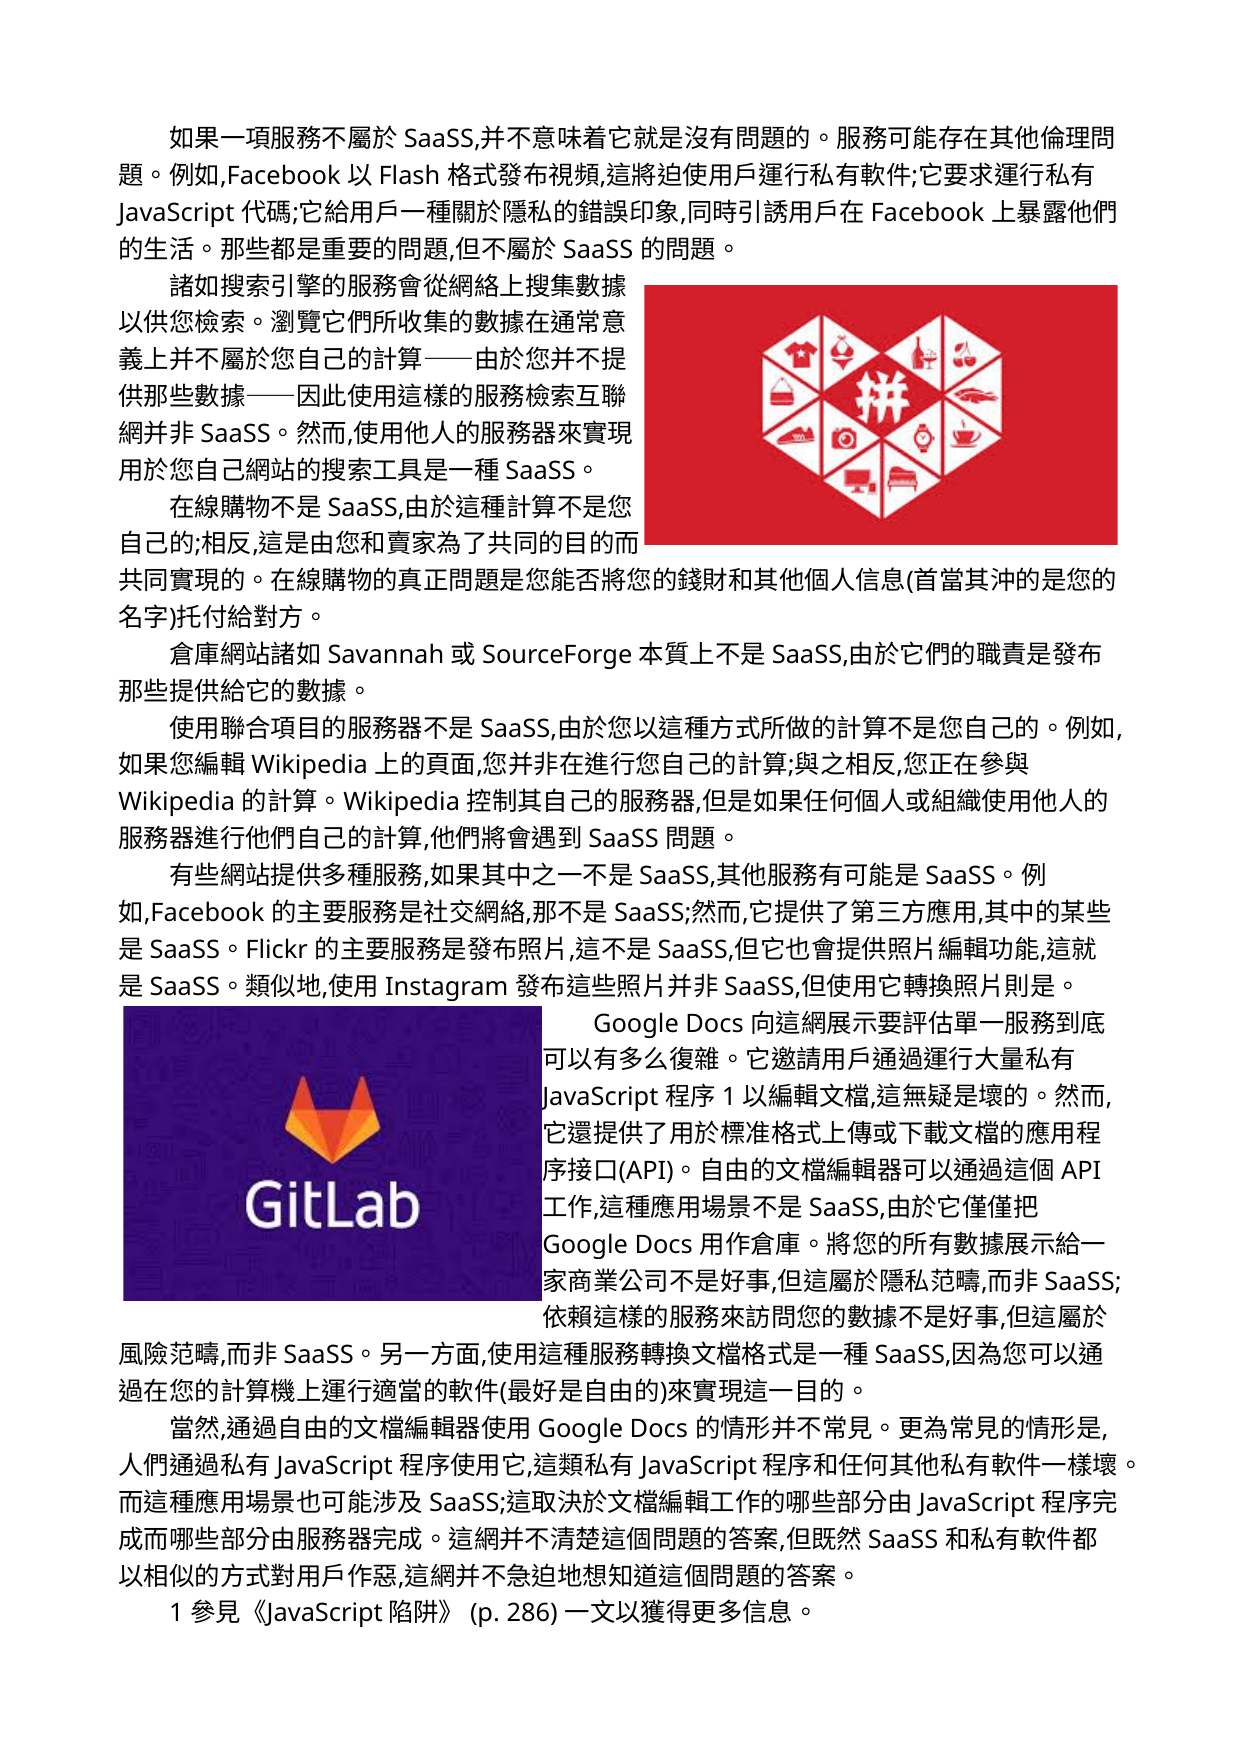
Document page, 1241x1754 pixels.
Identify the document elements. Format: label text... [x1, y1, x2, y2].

picture [644, 285, 1118, 545]
text 倉庫網站諸如 Savannah 或 SourceForge 本質上不是 SaaSS,由於它們的職責是發布那些提供給它的數據。 [118, 634, 1122, 708]
text Google Docs 向這網展示要評估單一服務到底可以有多么復雜。它邀請用戶通過運行大量私有 JavaScript 程序 1 以編輯文檔,這無疑是壞的。然而,它還提供了用於標准格式上傳或下載文檔的應用程序接口(API)。自由的文檔編輯器可以通過這個 API 工作,這種應用場景不是 SaaSS,由於它僅僅把 Google Docs 用作倉庫。將您的所有數據展示給一家商業公司不是好事,但這屬於隱私范疇,而非 SaaSS;依賴這樣的服務來訪問您的數據不是好事,但這屬於風險范疇,而非 SaaSS。另一方面,使用這種服務轉換文檔格式是一種 SaaSS,因為您可以通過在您的計算機上運行適當的軟件(最好是自由的)來實現這一目的。 [118, 1003, 1122, 1408]
text 有些網站提供多種服務,如果其中之一不是 SaaSS,其他服務有可能是 SaaSS。例如,Facebook 的主要服務是社交網絡,那不是 SaaSS;然而,它提供了第三方應用,其中的某些是 SaaSS。Flickr 的主要服務是發布照片,這不是 SaaSS,但它也會提供照片編輯功能,這就是 SaaSS。類似地,使用 Instagram 發布這些照片并非 SaaSS,但使用它轉換照片則是。 [118, 855, 1122, 1003]
text 1 參見《JavaScript陷阱》 (p. 286) 一文以獲得更多信息。 [118, 1592, 1122, 1629]
text 使用聯合項目的服務器不是 SaaSS,由於您以這種方式所做的計算不是您自己的。例如,如果您編輯 Wikipedia 上的頁面,您并非在進行您自己的計算;與之相反,您正在參與 Wikipedia 的計算。Wikipedia 控制其自己的服務器,但是如果任何個人或組織使用他人的服務器進行他們自己的計算,他們將會遇到 SaaSS 問題。 [118, 708, 1122, 855]
text 如果一項服務不屬於 SaaSS,并不意味着它就是沒有問題的。服務可能存在其他倫理問題。例如,Facebook 以 Flash 格式發布視頻,這將迫使用戶運行私有軟件;它要求運行私有 JavaScript 代碼;它給用戶一種關於隱私的錯誤印象,同時引誘用戶在 Facebook 上暴露他們的生活。那些都是重要的問題,但不屬於 SaaSS 的問題。 [118, 118, 1122, 266]
picture [123, 1006, 542, 1301]
text 當然,通過自由的文檔編輯器使用 Google Docs 的情形并不常見。更為常見的情形是,人們通過私有 JavaScript 程序使用它,這類私有 JavaScript程序和任何其他私有軟件一樣壞。而這種應用場景也可能涉及 SaaSS;這取決於文檔編輯工作的哪些部分由 JavaScript 程序完成而哪些部分由服務器完成。這網并不清楚這個問題的答案,但既然 SaaSS 和私有軟件都以相似的方式對用戶作惡,這網并不急迫地想知道這個問題的答案。 [118, 1408, 1122, 1592]
text 在線購物不是 SaaSS,由於這種計算不是您自己的;相反,這是由您和賣家為了共同的目的而共同實現的。在線購物的真正問題是您能否將您的錢財和其他個人信息(首當其沖的是您的名字)托付給對方。 [118, 486, 1122, 634]
text 諸如搜索引擎的服務會從網絡上搜集數據以供您檢索。瀏覽它們所收集的數據在通常意義上并不屬於您自己的計算——由於您并不提供那些數據——因此使用這樣的服務檢索互聯網并非 SaaSS。然而,使用他人的服務器來實現用於您自己網站的搜索工具是一種 SaaSS。 [118, 266, 1122, 486]
